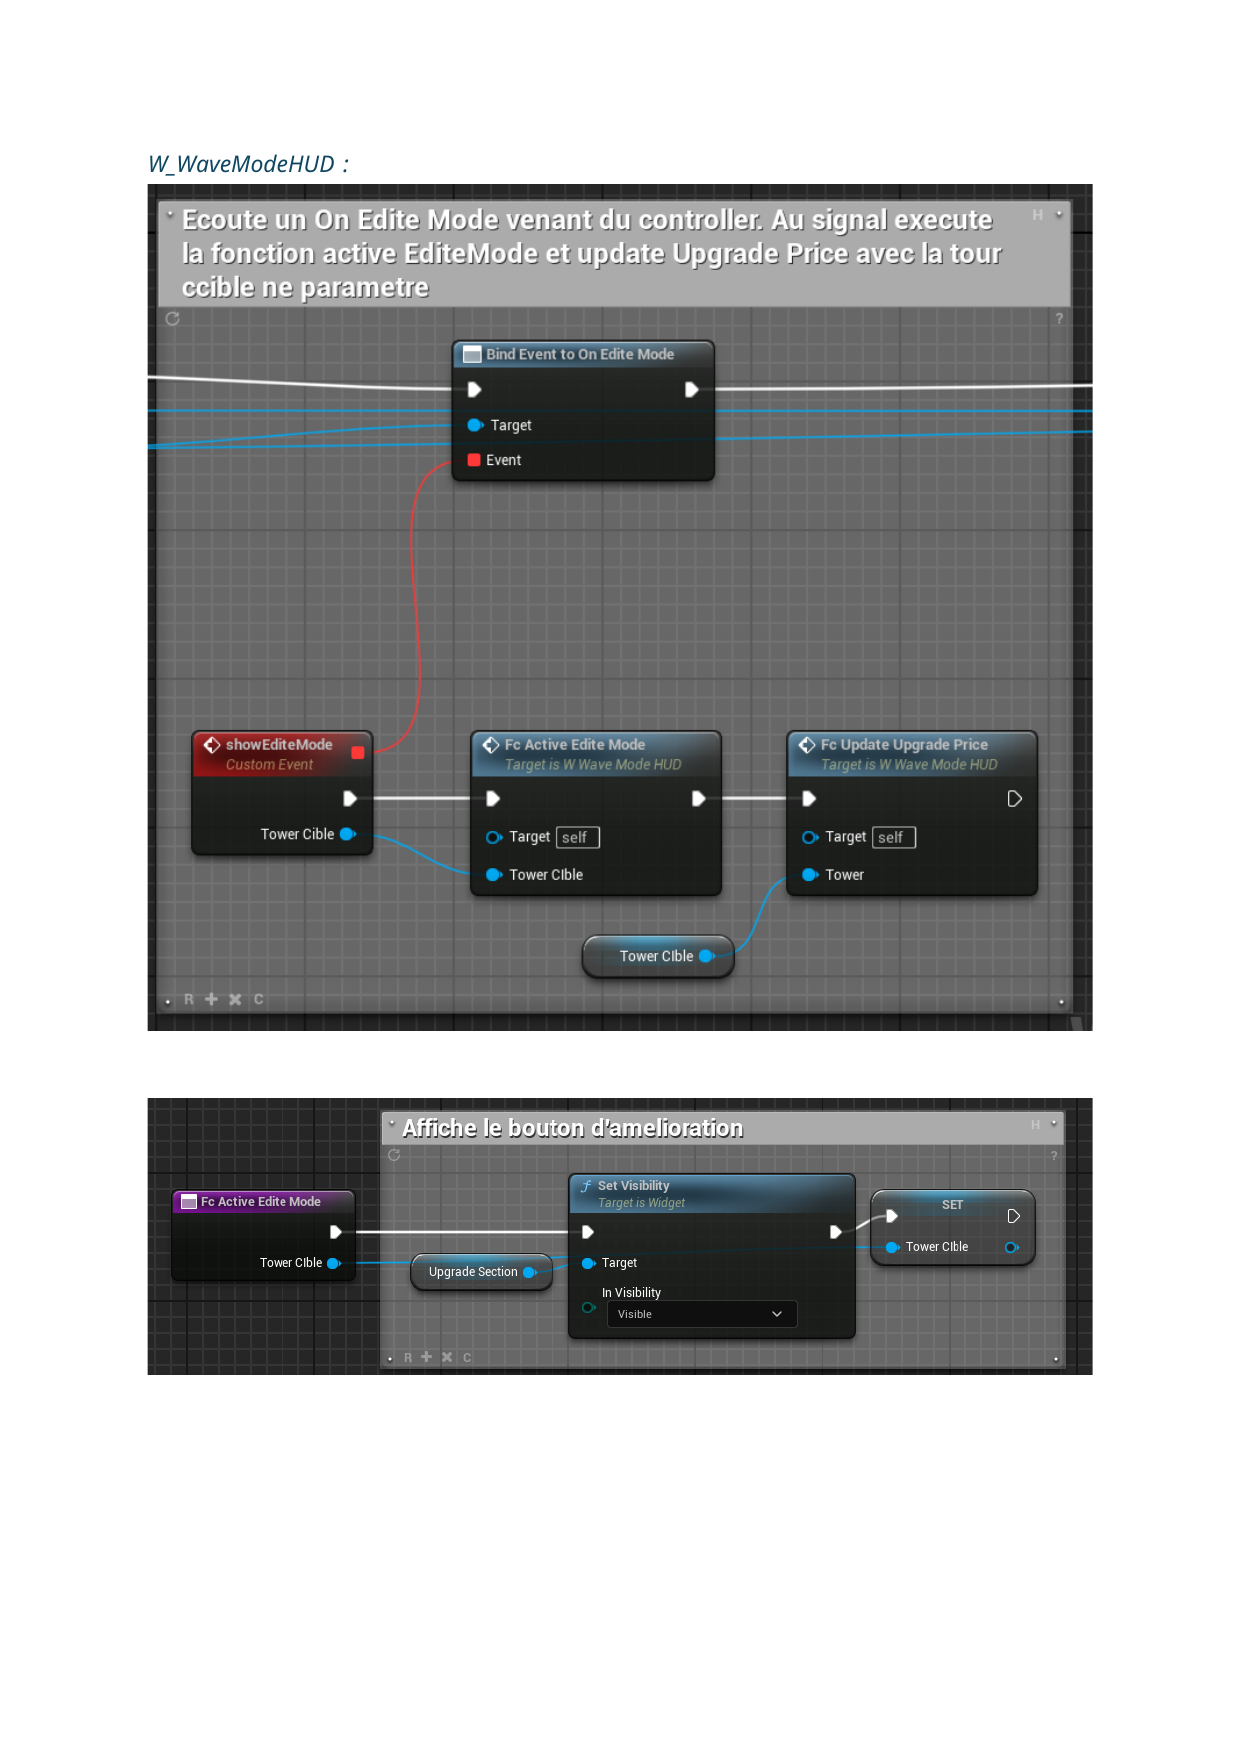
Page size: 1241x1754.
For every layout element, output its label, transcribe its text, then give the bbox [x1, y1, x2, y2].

subtitle W_WaveModeHUD : [148, 148, 1093, 179]
